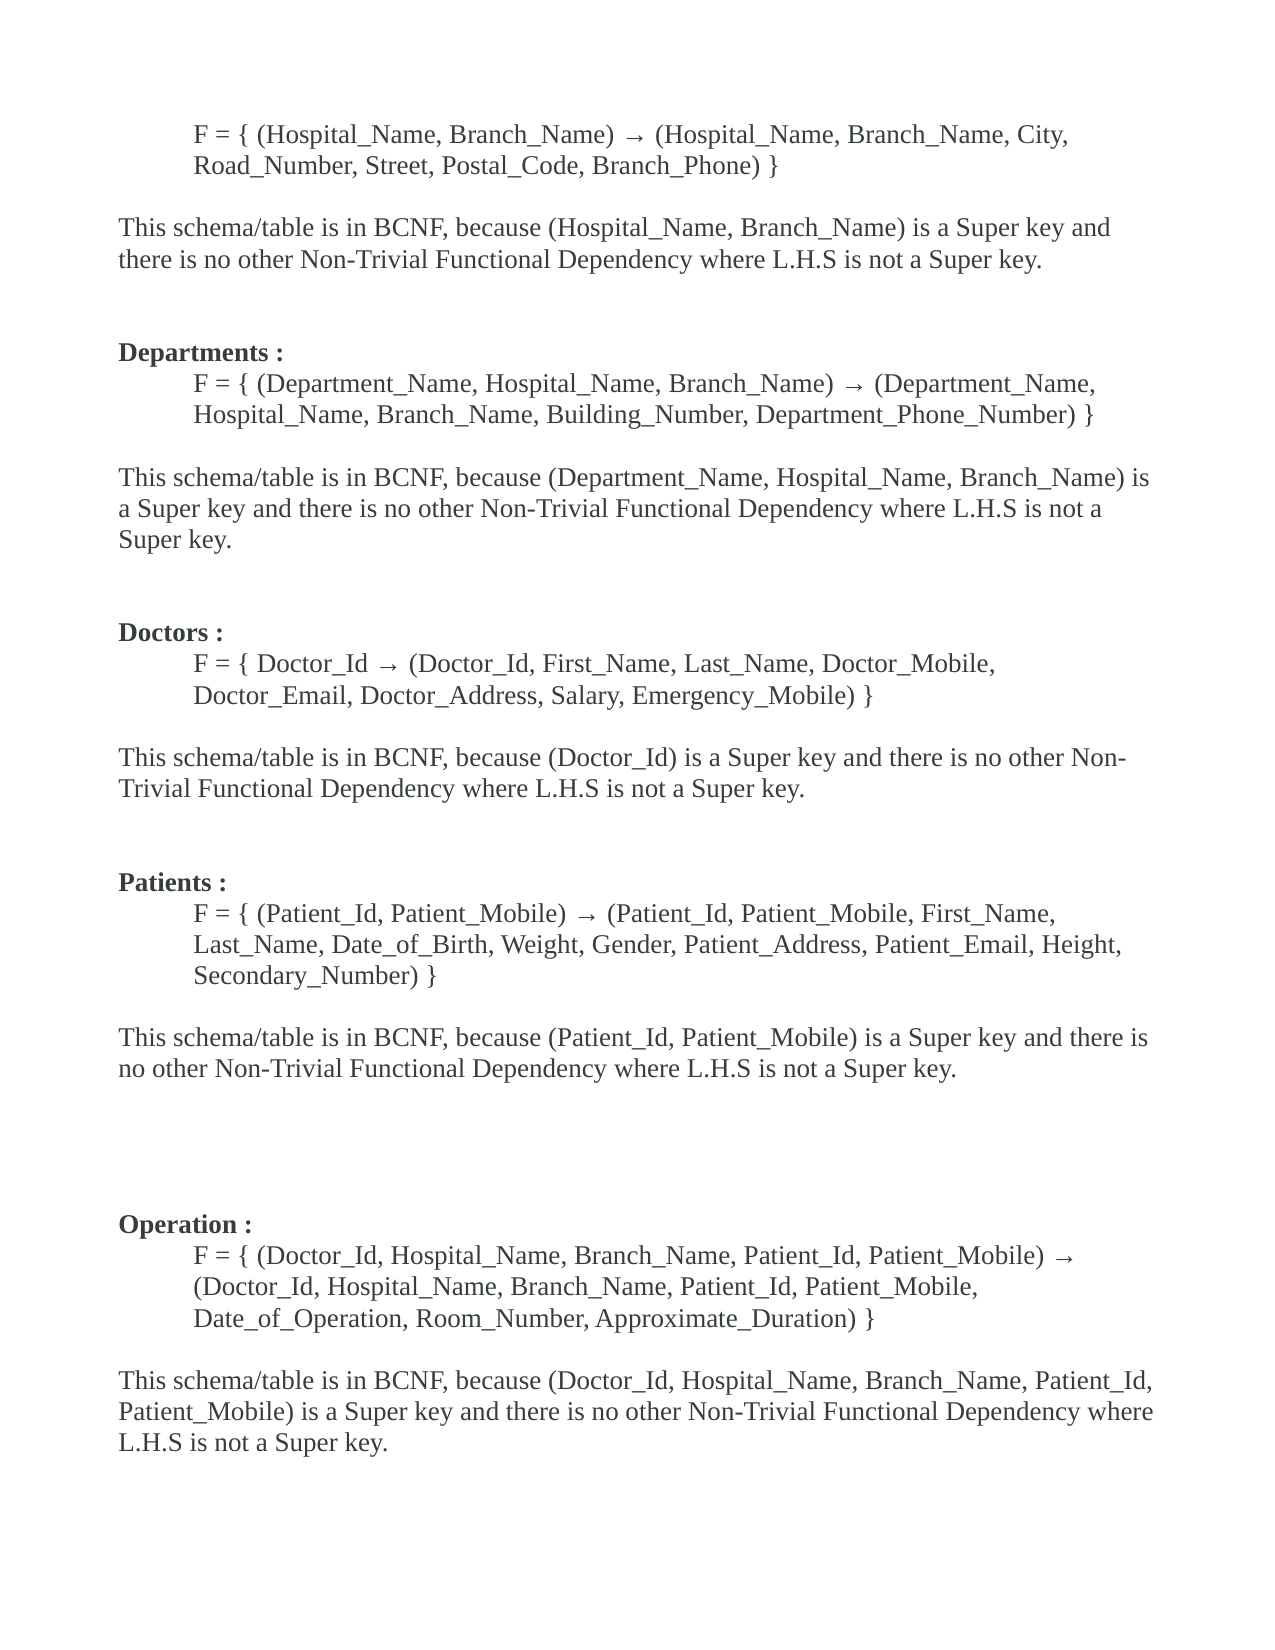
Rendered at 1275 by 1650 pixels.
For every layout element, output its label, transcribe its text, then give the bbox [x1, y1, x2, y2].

text F = { (Hospital_Name, Branch_Name) → (Hospital_Name, Branch_Name, City, Road_Number, Street, Postal_Code, Branch_Phone) } [118, 118, 1155, 180]
text Doctors : [118, 616, 1155, 648]
text F = { (Patient_Id, Patient_Mobile) → (Patient_Id, Patient_Mobile, First_Name, Last_Name, Date_of_Birth, Weight, Gender, Patient_Address, Patient_Email, Height, Secondary_Number) } [118, 897, 1155, 990]
text Departments : [118, 336, 1155, 367]
text This schema/table is in BCNF, because (Hospital_Name, Branch_Name) is a Super key and there is no other Non-Trivial Functional Dependency where L.H.S is not a Super key. [118, 212, 1155, 274]
text F = { Doctor_Id → (Doctor_Id, First_Name, Last_Name, Doctor_Mobile, Doctor_Email, Doctor_Address, Salary, Emergency_Mobile) } [118, 648, 1155, 710]
text F = { (Department_Name, Hospital_Name, Branch_Name) → (Department_Name, Hospital_Name, Branch_Name, Building_Number, Department_Phone_Number) } [118, 367, 1155, 429]
text This schema/table is in BCNF, because (Doctor_Id) is a Super key and there is no other Non-Trivial Functional Dependency where L.H.S is not a Super key. [118, 741, 1155, 803]
text This schema/table is in BCNF, because (Department_Name, Hospital_Name, Branch_Name) is a Super key and there is no other Non-Trivial Functional Dependency where L.H.S is not a Super key. [118, 461, 1155, 554]
text This schema/table is in BCNF, because (Doctor_Id, Hospital_Name, Branch_Name, Patient_Id, Patient_Mobile) is a Super key and there is no other Non-Trivial Functional Dependency where L.H.S is not a Super key. [118, 1364, 1155, 1457]
text This schema/table is in BCNF, because (Patient_Id, Patient_Mobile) is a Super key and there is no other Non-Trivial Functional Dependency where L.H.S is not a Super key. [118, 1021, 1155, 1084]
text Patients : [118, 866, 1155, 897]
text Operation : [118, 1208, 1155, 1239]
text F = { (Doctor_Id, Hospital_Name, Branch_Name, Patient_Id, Patient_Mobile) → (Doctor_Id, Hospital_Name, Branch_Name, Patient_Id, Patient_Mobile, Date_of_Operation, Room_Number, Approximate_Duration) } [118, 1239, 1155, 1333]
